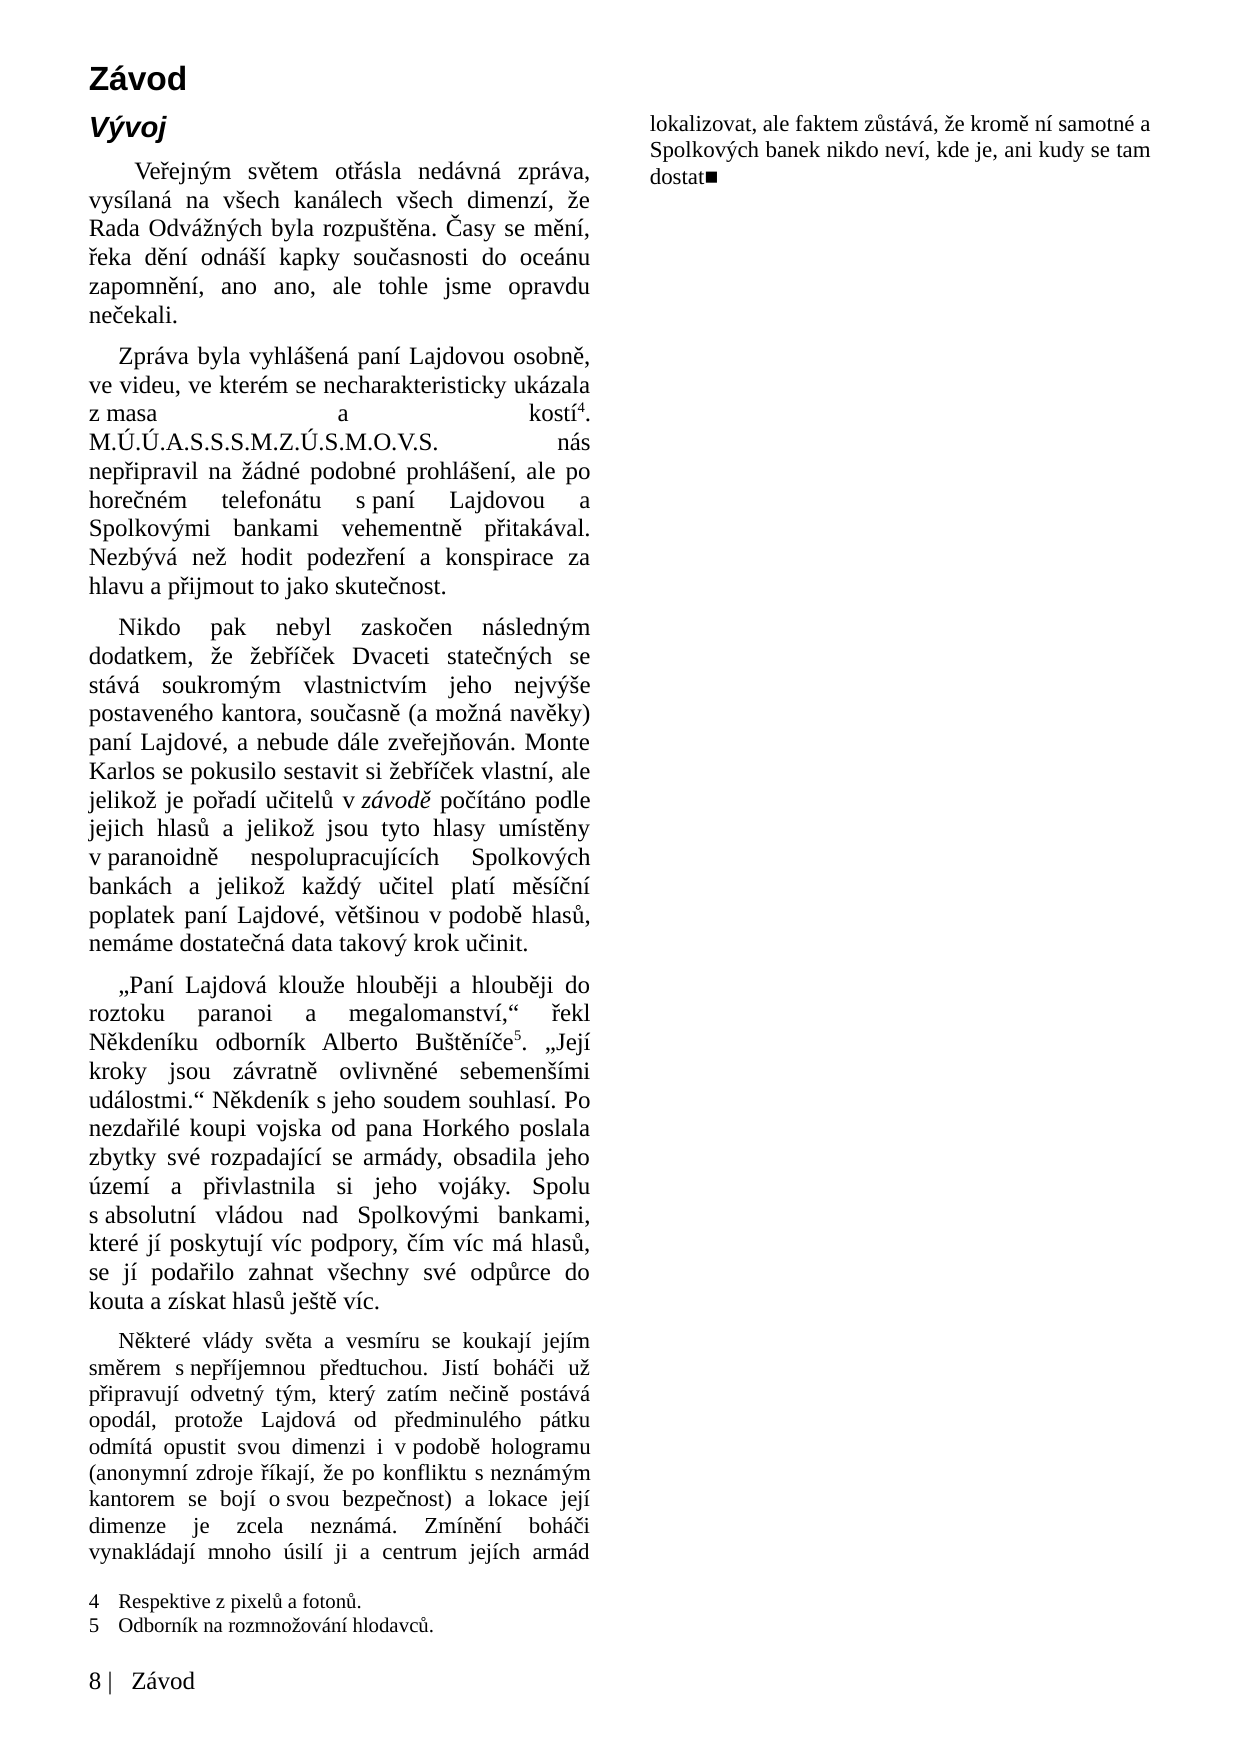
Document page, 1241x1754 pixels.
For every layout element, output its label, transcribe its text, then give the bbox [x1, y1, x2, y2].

subtitle Závod [88, 59, 1152, 98]
text Respektive z pixelů a fotonů. [88, 1588, 591, 1613]
text „Paní Lajdová klouže hlouběji a hlouběji do roztoku paranoi a megalomanství,“ řekl Někdeníku odborník Alberto Buštěníče. „Její kroky jsou závratně ovlivněné sebemenšími událostmi.“ Někdeník s jeho soudem souhlasí. Po nezdařilé koupi vojska od pana Horkého poslala zbytky své rozpadající se armády, obsadila jeho území a přivlastnila si jeho vojáky. Spolu s absolutní vládou nad Spolkovými bankami, které jí poskytují víc podpory, čím víc má hlasů, se jí podařilo zahnat všechny své odpůrce do kouta a získat hlasů ještě víc. [88, 970, 591, 1315]
text Zpráva byla vyhlášená paní Lajdovou osobně, ve videu, ve kterém se necharakteristicky ukázala z masa a kostí. M.Ú.Ú.A.S.S.S.M.Z.Ú.S.M.O.V.S. nás nepřipravil na žádné podobné prohlášení, ale po horečném telefonátu s paní Lajdovou a Spolkovými bankami vehementně přitakával. Nezbývá než hodit podezření a konspirace za hlavu a přijmout to jako skutečnost. [88, 341, 591, 600]
subtitle Vývoj [88, 110, 591, 144]
text Veřejným světem otřásla nedávná zpráva, vysílaná na všech kanálech všech dimenzí, že Rada Odvážných byla rozpuštěna. Časy se mění, řeka dění odnáší kapky současnosti do oceánu zapomnění, ano ano, ale tohle jsme opravdu nečekali. [88, 156, 591, 328]
text Některé vlády světa a vesmíru se koukají jejím směrem s nepříjemnou předtuchou. Jistí boháči už připravují odvetný tým, který zatím nečině postává opodál, protože Lajdová od předminulého pátku odmítá opustit svou dimenzi i v podobě hologramu (anonymní zdroje říkají, že po konfliktu s neznámým kantorem se bojí o svou bezpečnost) a lokace její dimenze je zcela neznámá. Zmínění boháči vynakládají mnoho úsilí ji a centrum jejích armád lokalizovat, ale faktem zůstává, že kromě ní samotné a Spolkových banek nikdo neví, kde je, ani kudy se tam dostat■ [88, 1327, 591, 1564]
text Odborník na rozmnožování hlodavců. [88, 1613, 591, 1637]
text Nikdo pak nebyl zaskočen následným dodatkem, že žebříček Dvaceti statečných se stává soukromým vlastnictvím jeho nejvýše postaveného kantora, současně (a možná navěky) paní Lajdové, a nebude dále zveřejňován. Monte Karlos se pokusilo sestavit si žebříček vlastní, ale jelikož je pořadí učitelů v závodě počítáno podle jejich hlasů a jelikož jsou tyto hlasy umístěny v paranoidně nespolupracujících Spolkových bankách a jelikož každý učitel platí měsíční poplatek paní Lajdové, většinou v podobě hlasů, nemáme dostatečná data takový krok učinit. [88, 612, 591, 957]
